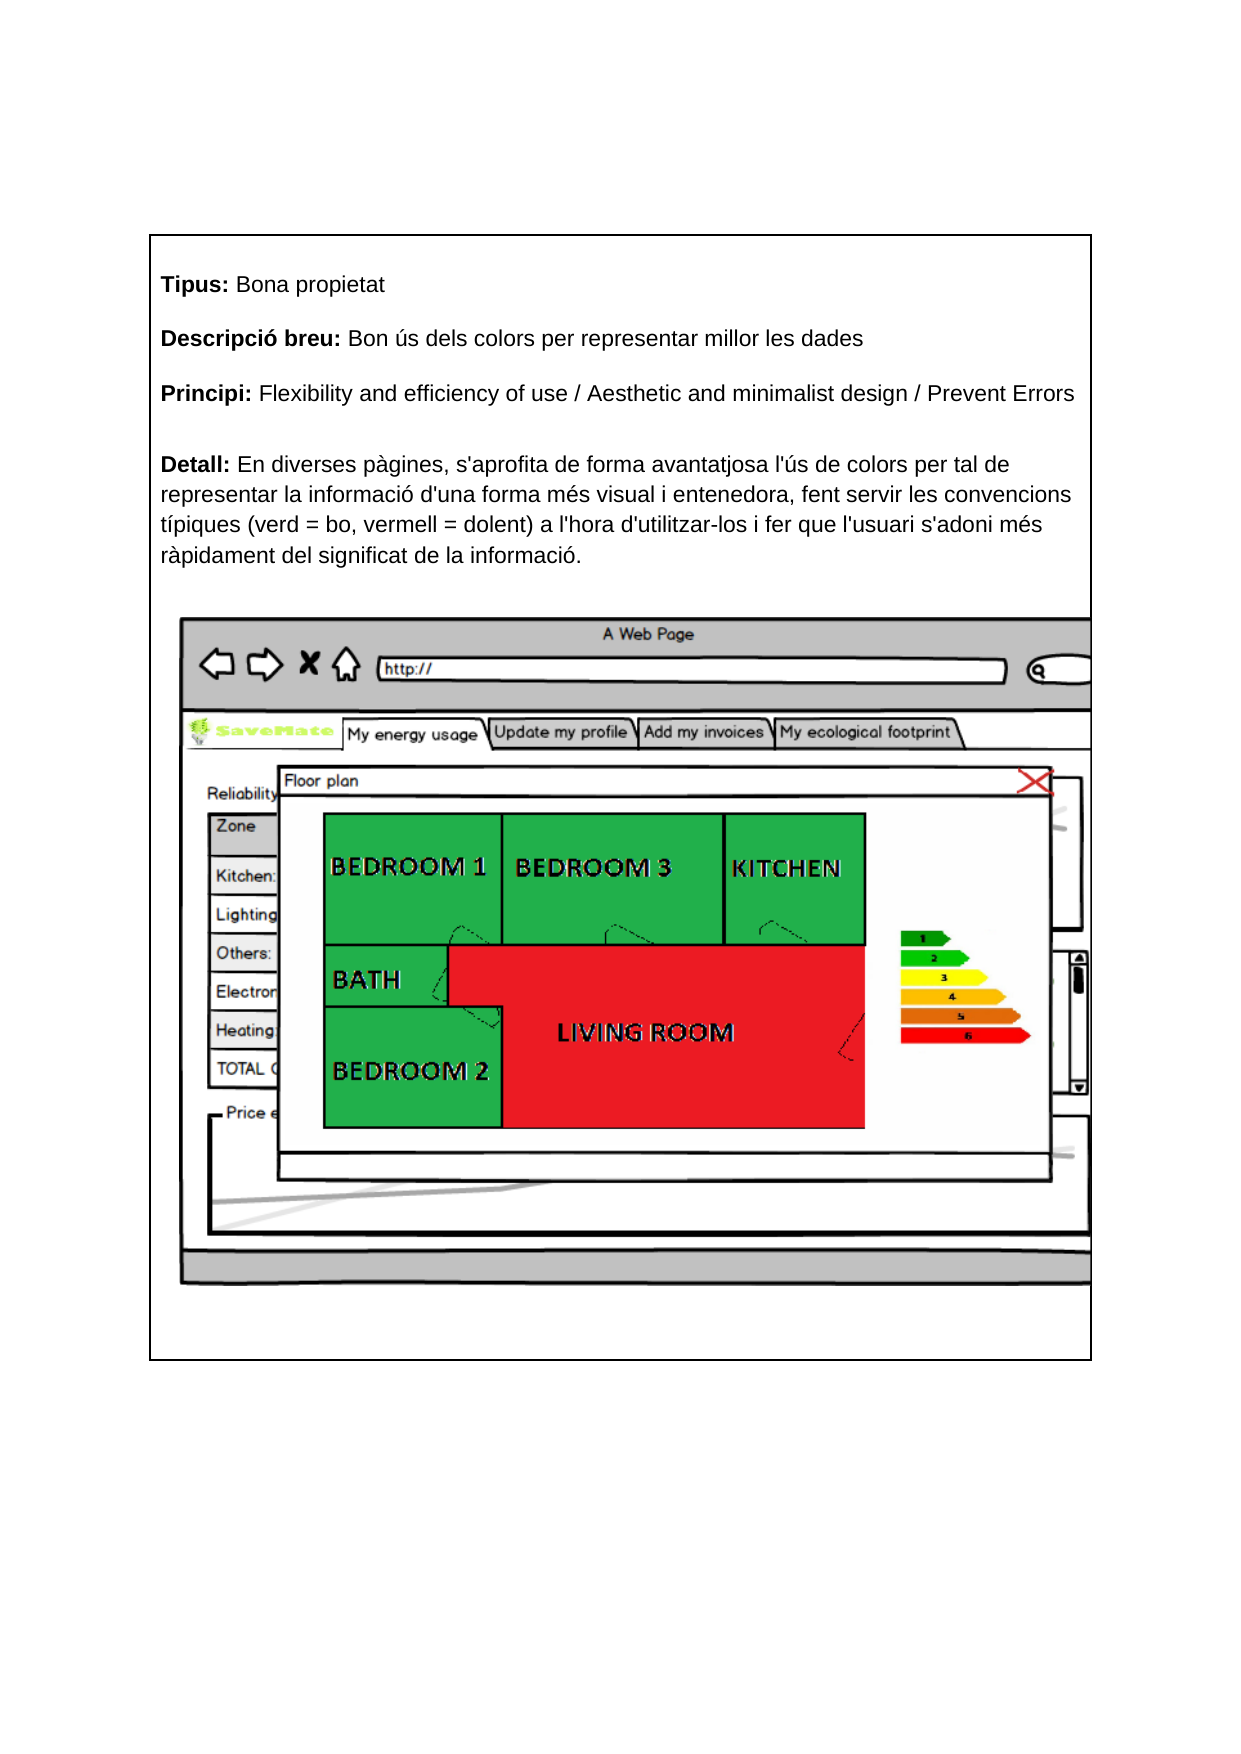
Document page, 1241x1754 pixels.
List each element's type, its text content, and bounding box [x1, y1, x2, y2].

picture [179, 617, 1091, 1286]
table_header Tipus: Bona propietat Descripció breu: Bon ús dels colors per representar millor les dades Principi: Flexibility and efficiency of use / Aesthetic and minimalist design / Prevent Errors Detall: En diverses pàgines, s'aprofita de forma avantatjosa l'ús de colors per tal de representar la informació d'una forma més visual i entenedora, fent servir les convencions típiques (verd = bo, vermell = dolent) a l'hora d'utilitzar-los i fer que l'usuari s'adoni més ràpidament del significat de la informació. [151, 236, 1090, 1358]
